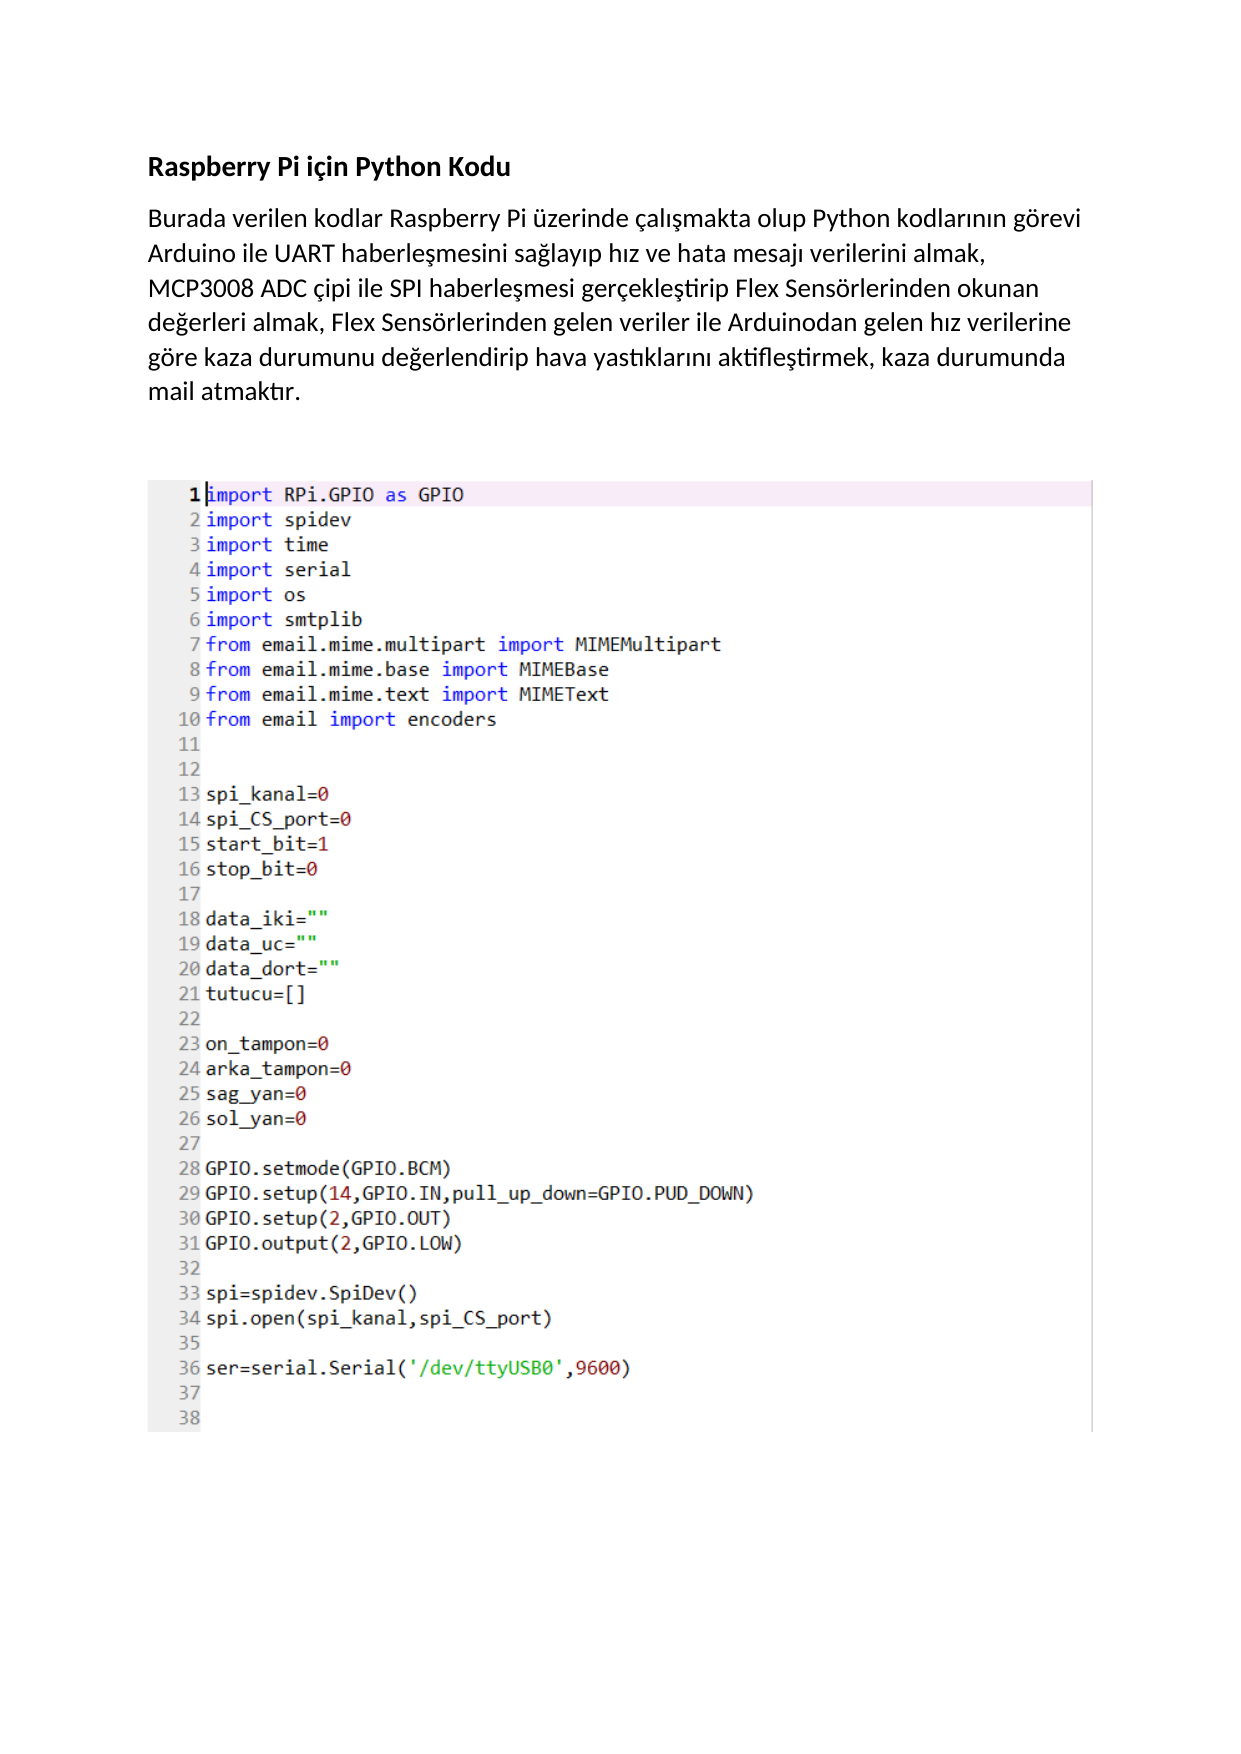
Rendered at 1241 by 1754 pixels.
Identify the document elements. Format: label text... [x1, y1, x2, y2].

text Raspberry Pi için Python Kodu [148, 148, 1093, 183]
picture [147, 480, 1093, 1432]
text Burada verilen kodlar Raspberry Pi üzerinde çalışmakta olup Python kodlarının görevi Arduino ile UART haberleşmesini sağlayıp hız ve hata mesajı verilerini almak, MCP3008 ADC çipi ile SPI haberleşmesi gerçekleştirip Flex Sensörlerinden okunan değerleri almak, Flex Sensörlerinden gelen veriler ile Arduinodan gelen hız verilerine göre kaza durumunu değerlendirip hava yastıklarını aktifleştirmek, kaza durumunda mail atmaktır. [148, 202, 1093, 408]
